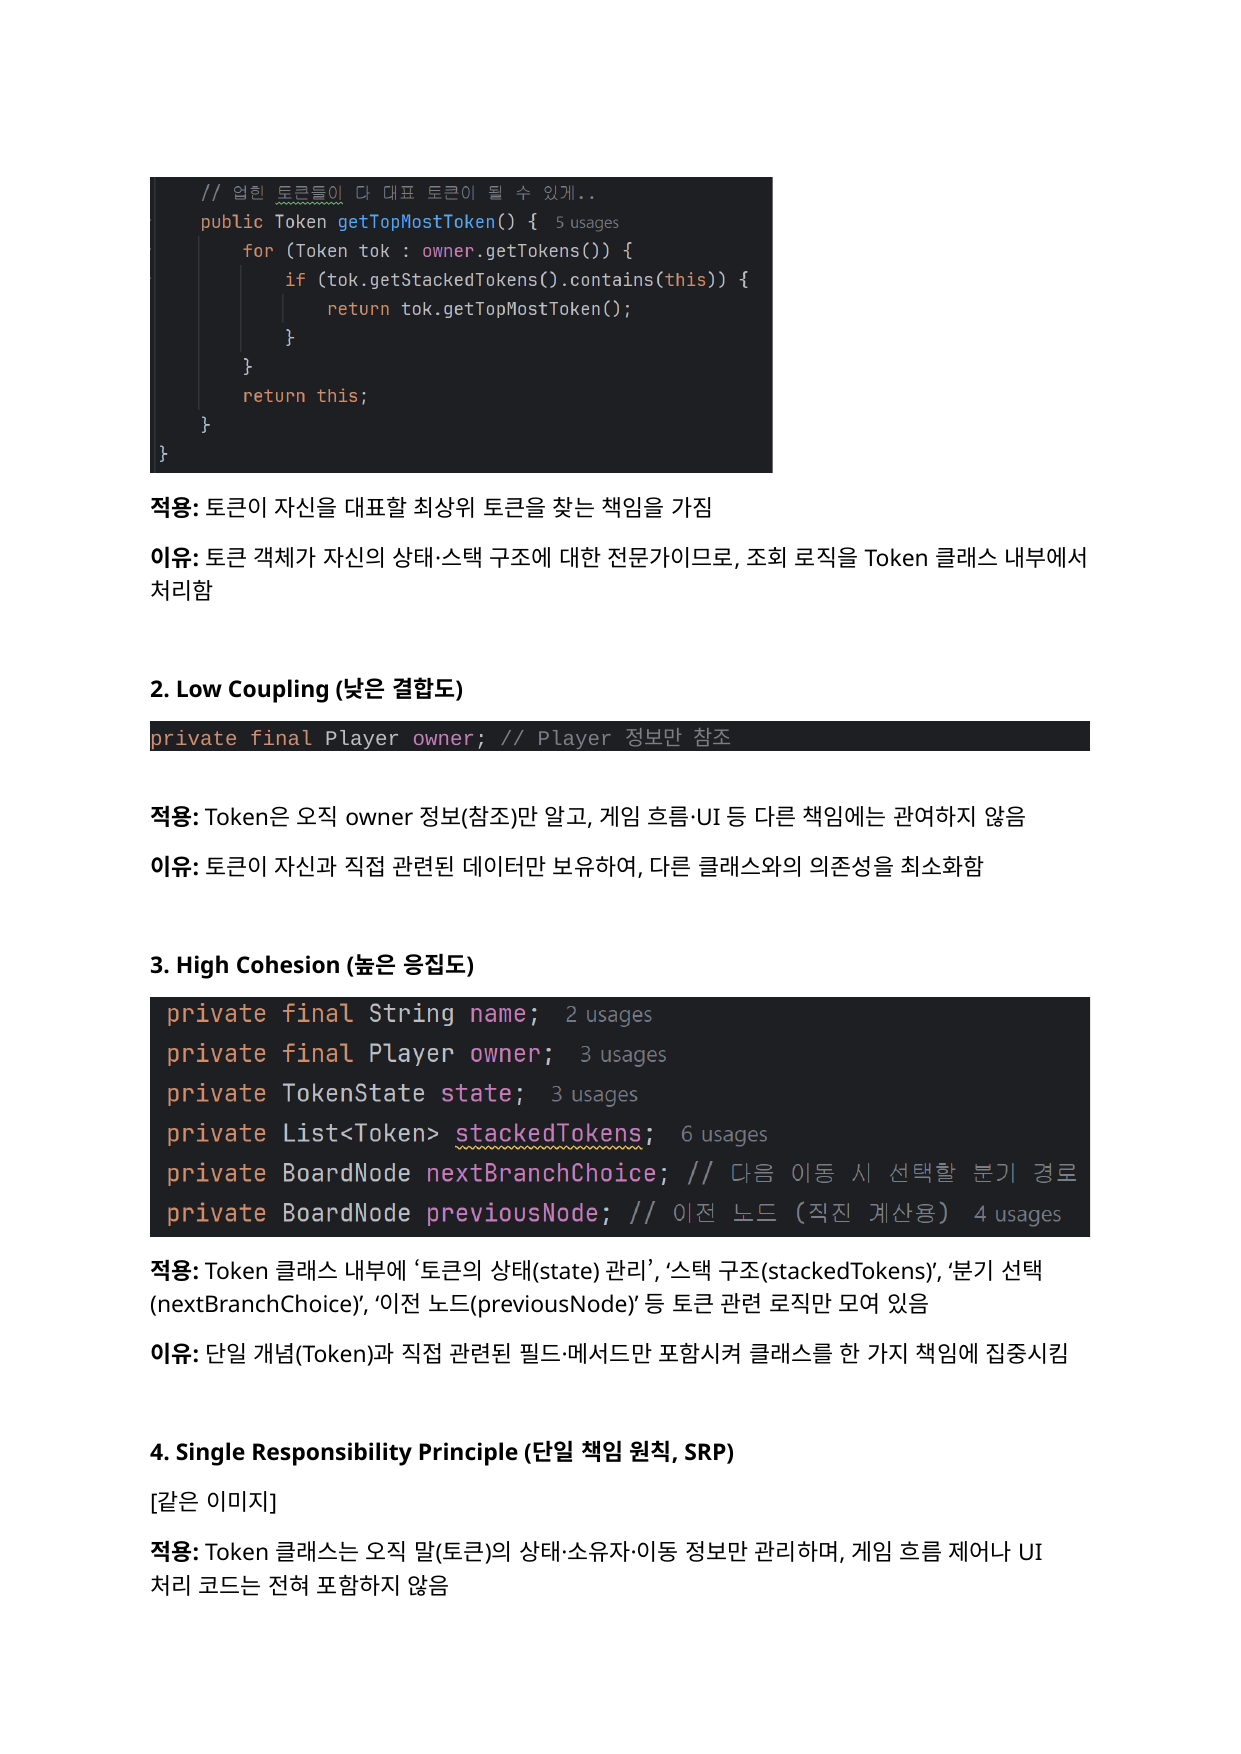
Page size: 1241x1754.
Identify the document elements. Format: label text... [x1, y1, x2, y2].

text [같은 이미지] [150, 1484, 1090, 1518]
text 적용: 토큰이 자신을 대표할 최상위 토큰을 찾는 책임을 가짐 [150, 489, 1090, 523]
text 4. Single Responsibility Principle (단일 책임 원칙, SRP) [150, 1434, 1090, 1468]
text 2. Low Coupling (낮은 결합도) [150, 671, 1090, 704]
text 적용: Token 클래스는 오직 말(토큰)의 상태·소유자·이동 정보만 관리하며, 게임 흐름 제어나 UI 처리 코드는 전혀 포함하지 않음 [150, 1534, 1090, 1601]
text 이유: 토큰 객체가 자신의 상태·스택 구조에 대한 전문가이므로, 조회 로직을 Token 클래스 내부에서 처리함 [150, 539, 1090, 606]
text 이유: 토큰이 자신과 직접 관련된 데이터만 보유하여, 다른 클래스와의 의존성을 최소화함 [150, 849, 1090, 882]
text 이유: 단일 개념(Token)과 직접 관련된 필드·메서드만 포함시켜 클래스를 한 가지 책임에 집중시킴 [150, 1336, 1090, 1370]
text 적용: Token 클래스 내부에 ‘토큰의 상태(state) 관리’, ‘스택 구조(stackedTokens)’, ‘분기 선택(nextBranchChoice)’, ‘이전 노드(previousNode)’ 등 토큰 관련 로직만 모여 있음 [150, 1253, 1090, 1320]
text 3. High Cohesion (높은 응집도) [150, 947, 1090, 980]
text 적용: Token은 오직 owner 정보(참조)만 알고, 게임 흐름·UI 등 다른 책임에는 관여하지 않음 [150, 799, 1090, 832]
text private final Player owner; // Player 정보만 참조 [150, 721, 1090, 751]
